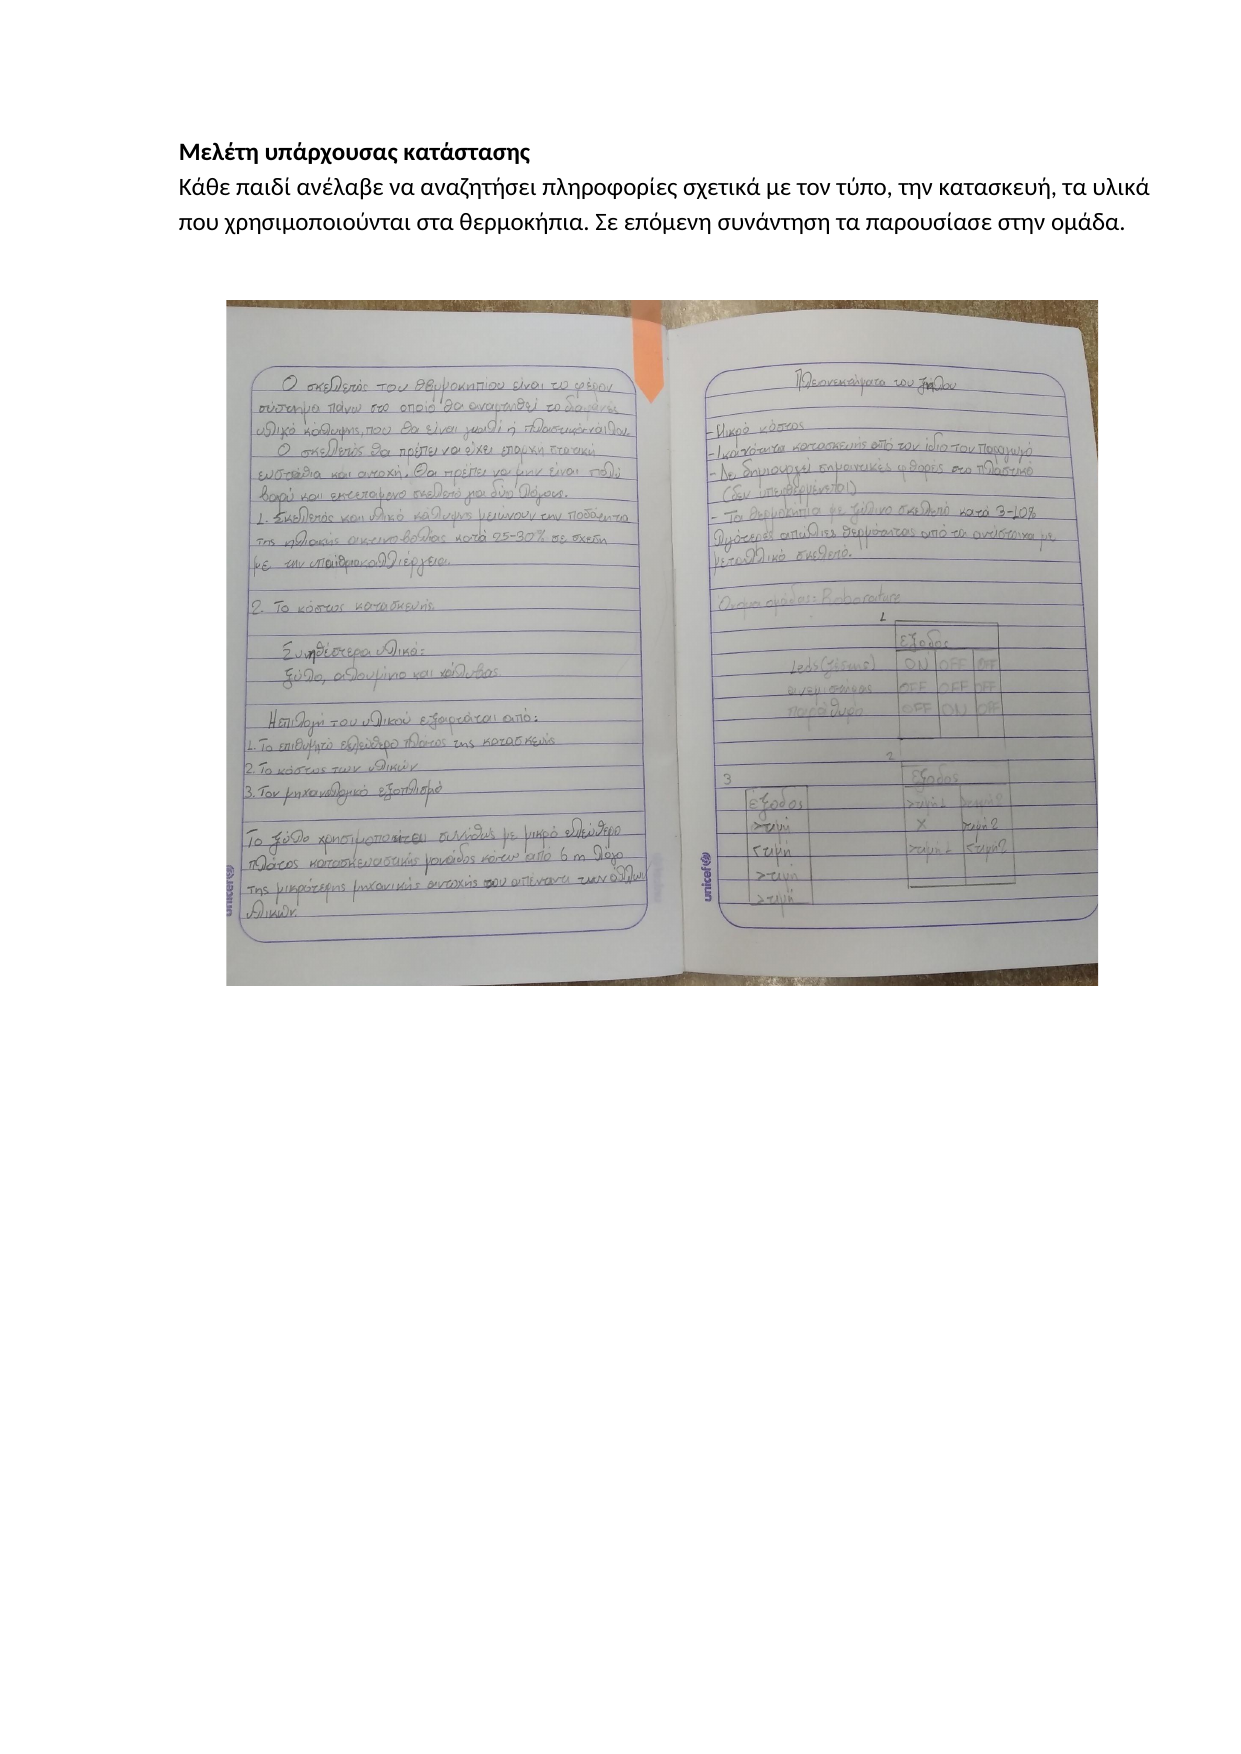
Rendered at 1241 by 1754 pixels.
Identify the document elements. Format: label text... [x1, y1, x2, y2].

text Μελέτη υπάρχουσας κατάστασης [178, 136, 1152, 166]
text Κάθε παιδί ανέλαβε να αναζητήσει πληροφορίες σχετικά με τον τύπο, την κατασκευή, τα υλικά που χρησιμοποιούνται στα θερμοκήπια. Σε επόμενη συνάντηση τα παρουσίασε στην ομάδα. [178, 171, 1152, 236]
